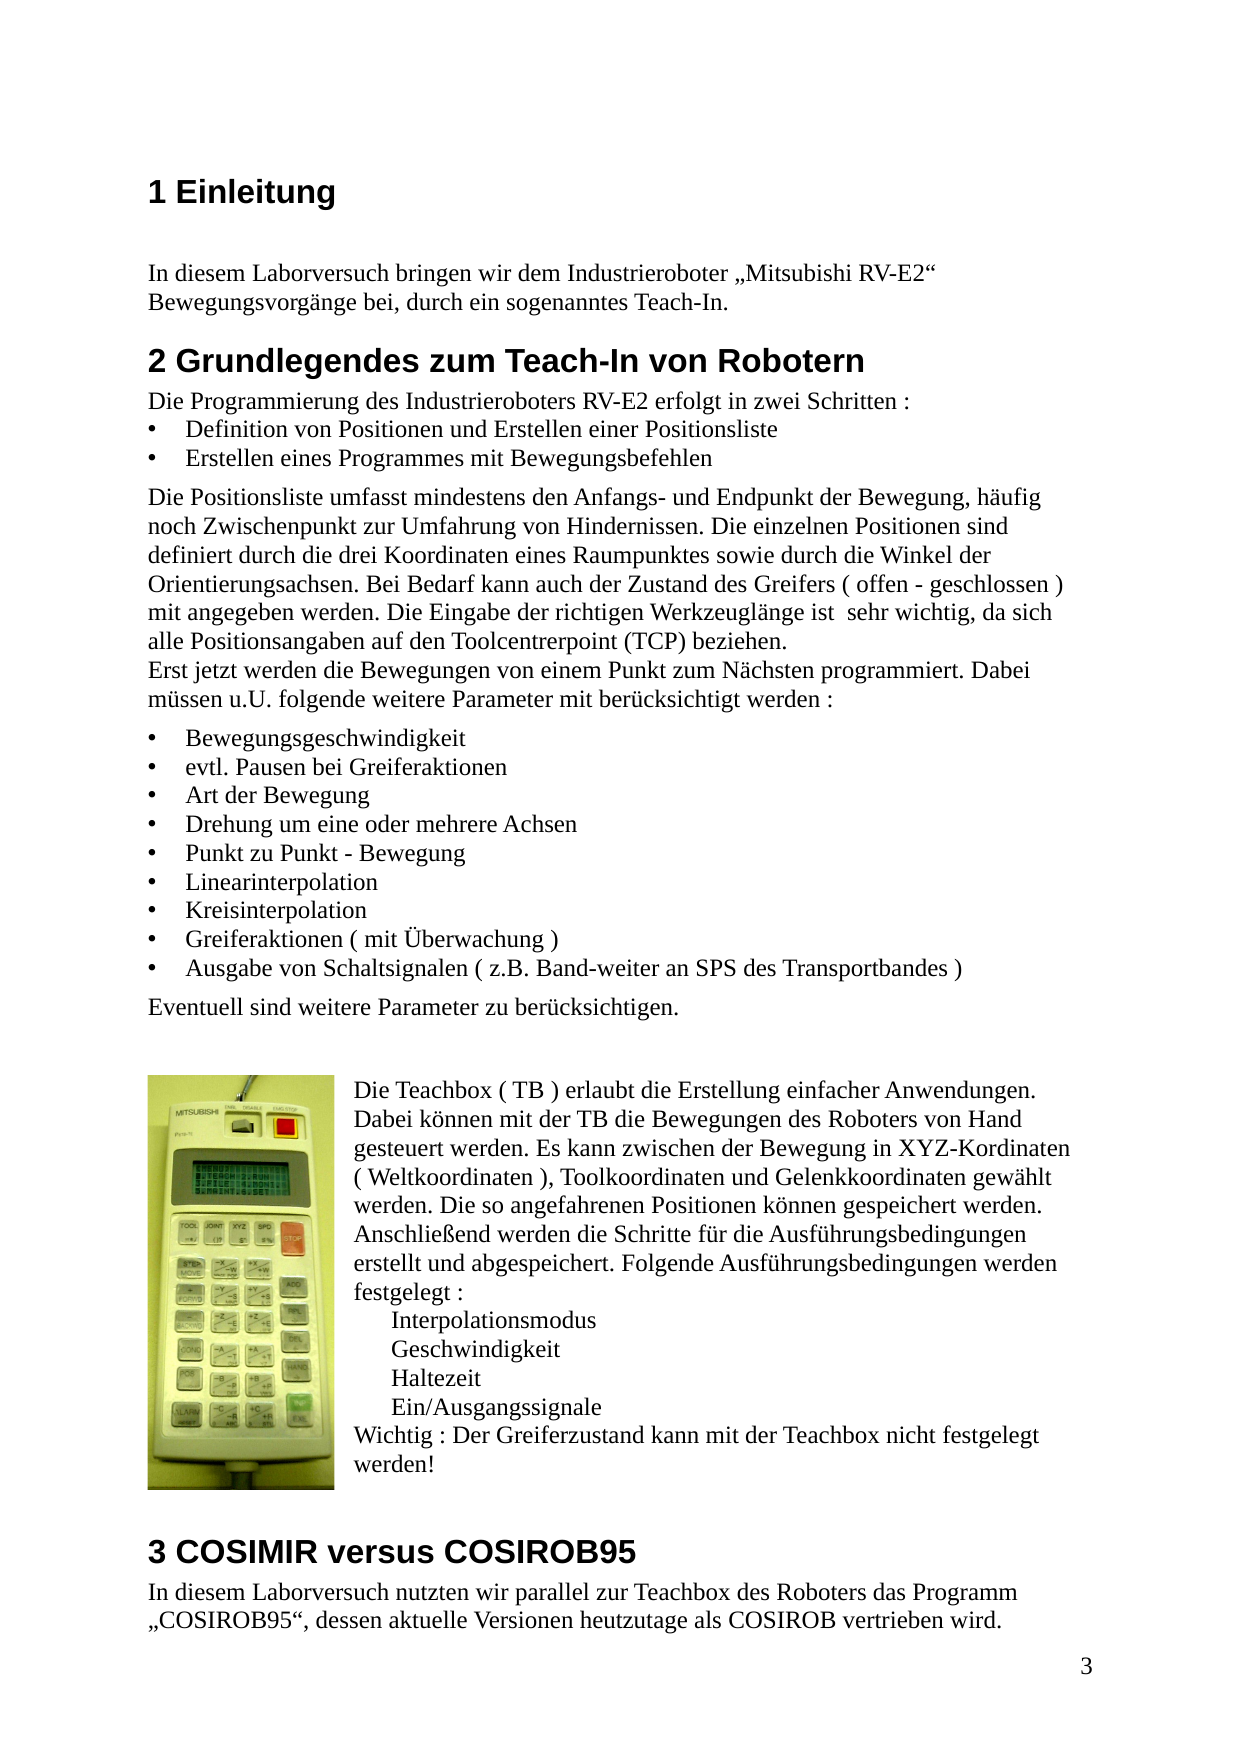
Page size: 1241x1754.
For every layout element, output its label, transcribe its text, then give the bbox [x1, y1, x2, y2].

list Drehung um eine oder mehrere Achsen [148, 809, 1093, 838]
subtitle 2 Grundlegendes zum Teach-In von Robotern [148, 341, 1093, 379]
list Art der Bewegung [148, 780, 1093, 809]
text In diesem Laborversuch bringen wir dem Industrieroboter „Mitsubishi RV-E2“ Bewegungsvorgänge bei, durch ein sogenanntes Teach-In. [148, 258, 1093, 316]
text Wichtig : Der Greiferzustand kann mit der Teachbox nicht festgelegt werden! [335, 1421, 1093, 1478]
list Ausgabe von Schaltsignalen ( z.B. Band-weiter an SPS des Transportbandes ) [148, 953, 1093, 982]
list Ein/Ausgangssignale [335, 1392, 1093, 1421]
picture [147, 1075, 335, 1490]
list Geschwindigkeit [335, 1334, 1093, 1363]
list Bewegungsgeschwindigkeit [148, 723, 1093, 752]
text Anschließend werden die Schritte für die Ausführungsbedingungen erstellt und abgespeichert. Folgende Ausführungsbedingungen werden festgelegt : [335, 1219, 1093, 1306]
subtitle 1 Einleitung [148, 173, 1093, 211]
list Linearinterpolation [148, 867, 1093, 895]
text Die Teachbox ( TB ) erlaubt die Erstellung einfacher Anwendungen. Dabei können mit der TB die Bewegungen des Roboters von Hand gesteuert werden. Es kann zwischen der Bewegung in XYZ-Kordinaten ( Weltkoordinaten ), Toolkoordinaten und Gelenkkoordinaten gewählt werden. Die so angefahrenen Positionen können gespeichert werden. [335, 1076, 1093, 1219]
list Haltezeit [335, 1363, 1093, 1392]
subtitle 3 COSIMIR versus COSIROB95 [148, 1532, 1093, 1570]
text Die Programmierung des Industrieroboters RV-E2 erfolgt in zwei Schritten : [148, 386, 1093, 414]
list Definition von Positionen und Erstellen einer Positionsliste [148, 414, 1093, 443]
list Punkt zu Punkt - Bewegung [148, 838, 1093, 867]
list evtl. Pausen bei Greiferaktionen [148, 752, 1093, 780]
list Kreisinterpolation [148, 895, 1093, 924]
text Die Positionsliste umfasst mindestens den Anfangs- und Endpunkt der Bewegung, häufig noch Zwischenpunkt zur Umfahrung von Hindernissen. Die einzelnen Positionen sind definiert durch die drei Koordinaten eines Raumpunktes sowie durch die Winkel der Orientierungsachsen. Bei Bedarf kann auch der Zustand des Greifers ( offen - geschlossen ) mit angegeben werden. Die Eingabe der richtigen Werkzeuglänge ist sehr wichtig, da sich alle Positionsangaben auf den Toolcentrerpoint (TCP) beziehen. Erst jetzt werden die Bewegungen von einem Punkt zum Nächsten programmiert. Dabei müssen u.U. folgende weitere Parameter mit berücksichtigt werden : [148, 482, 1093, 712]
list Interpolationsmodus [335, 1306, 1093, 1334]
text Eventuell sind weitere Parameter zu berücksichtigen. [148, 992, 1093, 1021]
text In diesem Laborversuch nutzten wir parallel zur Teachbox des Roboters das Programm „COSIROB95“, dessen aktuelle Versionen heutzutage als COSIROB vertrieben wird. [148, 1577, 1093, 1634]
list Greiferaktionen ( mit Überwachung ) [148, 924, 1093, 953]
list Erstellen eines Programmes mit Bewegungsbefehlen [148, 443, 1093, 472]
